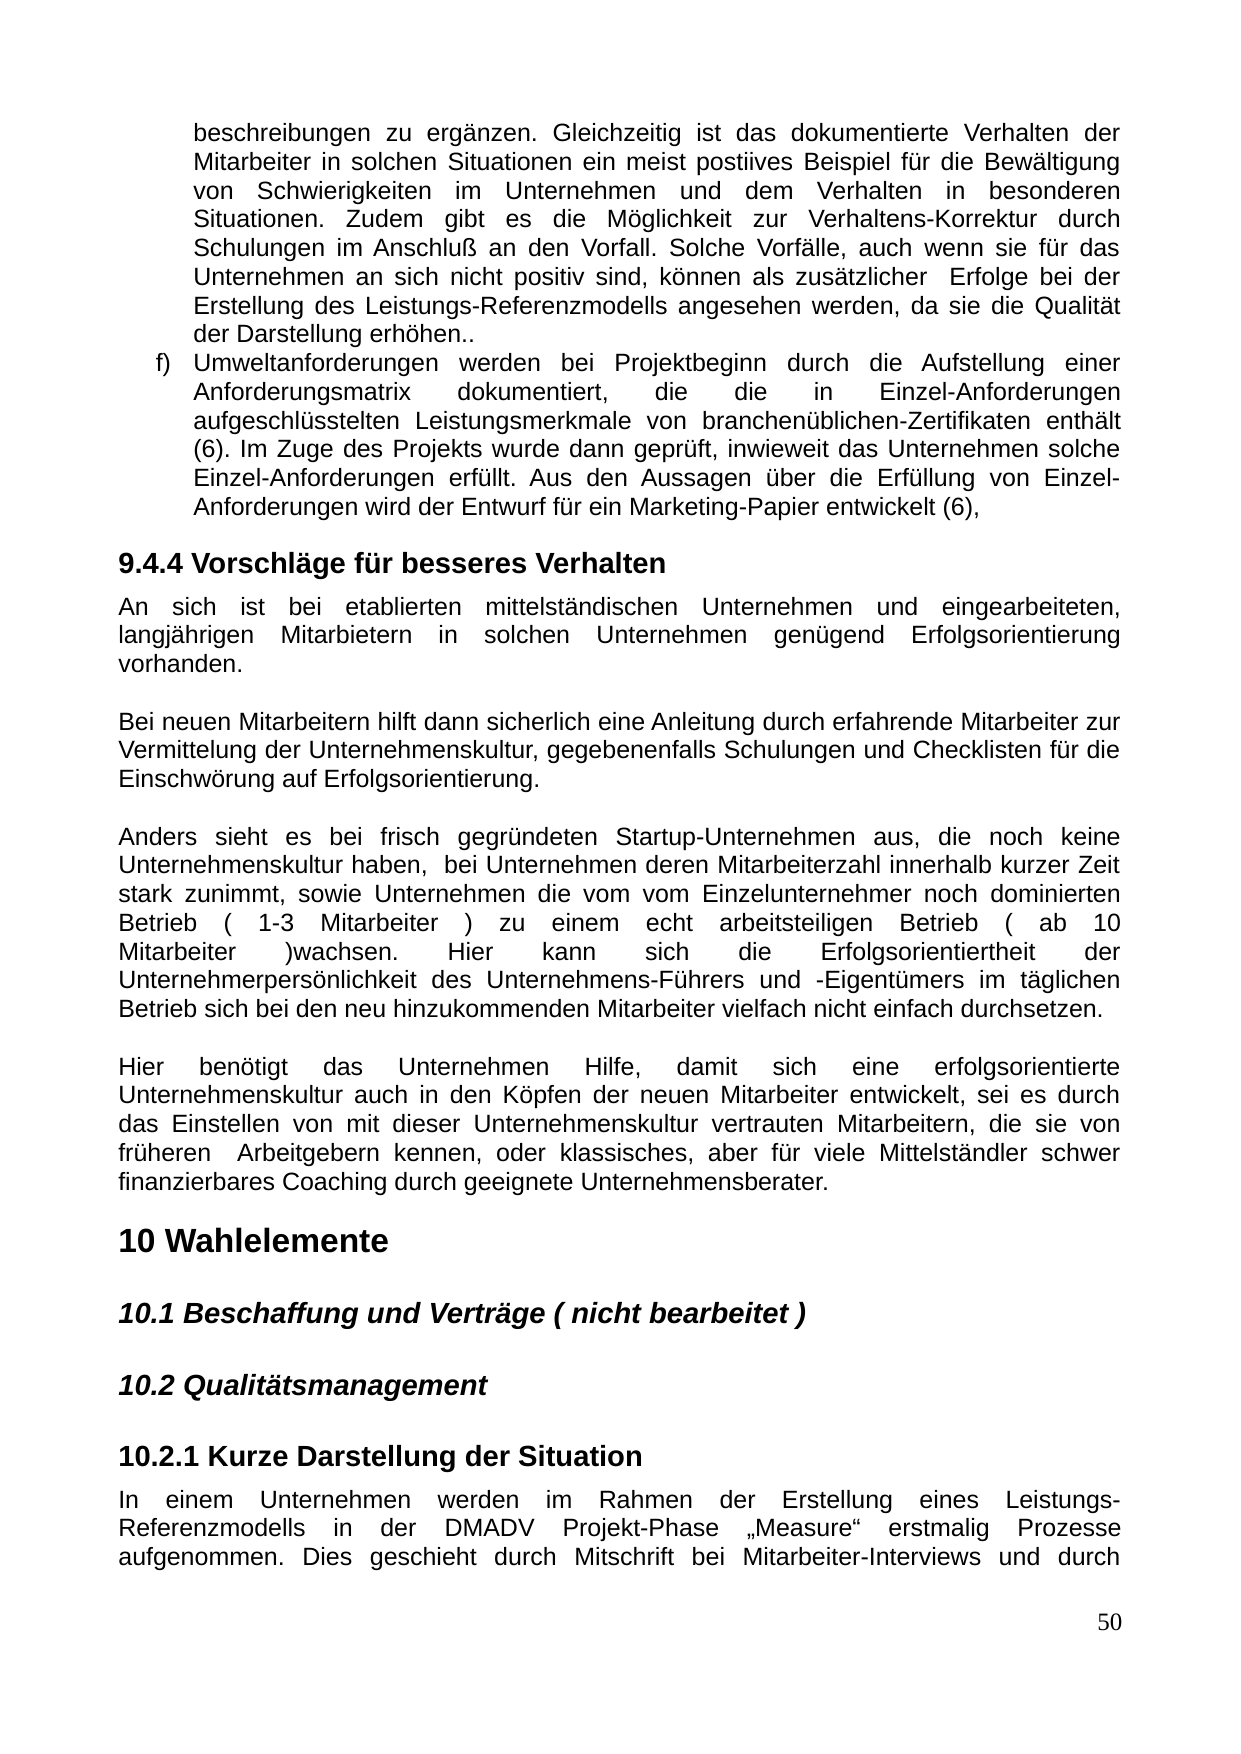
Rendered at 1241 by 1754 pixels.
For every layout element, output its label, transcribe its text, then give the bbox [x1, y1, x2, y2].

subtitle 10.2.1 Kurze Darstellung der Situation [118, 1439, 1122, 1472]
subtitle 10.2 Qualitätsmanagement [118, 1368, 1122, 1401]
text Anders sieht es bei frisch gegründeten Startup-Unternehmen aus, die noch keine Unternehmenskultur haben, bei Unternehmen deren Mitarbeiterzahl innerhalb kurzer Zeit stark zunimmt, sowie Unternehmen die vom vom Einzelunternehmer noch dominierten Betrieb ( 1-3 Mitarbeiter ) zu einem echt arbeitsteiligen Betrieb ( ab 10 Mitarbeiter )wachsen. Hier kann sich die Erfolgsorientiertheit der Unternehmerpersönlichkeit des Unternehmens-Führers und -Eigentümers im täglichen Betrieb sich bei den neu hinzukommenden Mitarbeiter vielfach nicht einfach durchsetzen. [118, 822, 1122, 1023]
text In einem Unternehmen werden im Rahmen der Erstellung eines Leistungs-Referenzmodells in der DMADV Projekt-Phase „Measure“ erstmalig Prozesse aufgenommen. Dies geschieht durch Mitschrift bei Mitarbeiter-Interviews und durch [118, 1485, 1122, 1571]
list beschreibungen zu ergänzen. Gleichzeitig ist das dokumentierte Verhalten der Mitarbeiter in solchen Situationen ein meist postiives Beispiel für die Bewältigung von Schwierigkeiten im Unternehmen und dem Verhalten in besonderen Situationen. Zudem gibt es die Möglichkeit zur Verhaltens-Korrektur durch Schulungen im Anschluß an den Vorfall. Solche Vorfälle, auch wenn sie für das Unternehmen an sich nicht positiv sind, können als zusätzlicher Erfolge bei der Erstellung des Leistungs-Referenzmodells angesehen werden, da sie die Qualität der Darstellung erhöhen.. [156, 118, 1122, 348]
list Umweltanforderungen werden bei Projektbeginn durch die Aufstellung einer Anforderungsmatrix dokumentiert, die die in Einzel-Anforderungen aufgeschlüsstelten Leistungsmerkmale von branchenüblichen-Zertifikaten enthält (6). Im Zuge des Projekts wurde dann geprüft, inwieweit das Unternehmen solche Einzel-Anforderungen erfüllt. Aus den Aussagen über die Erfüllung von Einzel-Anforderungen wird der Entwurf für ein Marketing-Papier entwickelt (6), [156, 348, 1122, 521]
subtitle 10 Wahlelemente [118, 1220, 1122, 1259]
text An sich ist bei etablierten mittelständischen Unternehmen und eingearbeiteten, langjährigen Mitarbietern in solchen Unternehmen genügend Erfolgsorientierung vorhanden. [118, 592, 1122, 678]
text Bei neuen Mitarbeitern hilft dann sicherlich eine Anleitung durch erfahrende Mitarbeiter zur Vermittelung der Unternehmenskultur, gegebenenfalls Schulungen und Checklisten für die Einschwörung auf Erfolgsorientierung. [118, 707, 1122, 793]
text Hier benötigt das Unternehmen Hilfe, damit sich eine erfolgsorientierte Unternehmenskultur auch in den Köpfen der neuen Mitarbeiter entwickelt, sei es durch das Einstellen von mit dieser Unternehmenskultur vertrauten Mitarbeitern, die sie von früheren Arbeitgebern kennen, oder klassisches, aber für viele Mittelständler schwer finanzierbares Coaching durch geeignete Unternehmensberater. [118, 1052, 1122, 1195]
subtitle 9.4.4 Vorschläge für besseres Verhalten [118, 546, 1122, 579]
subtitle 10.1 Beschaffung und Verträge ( nicht bearbeitet ) [118, 1297, 1122, 1330]
